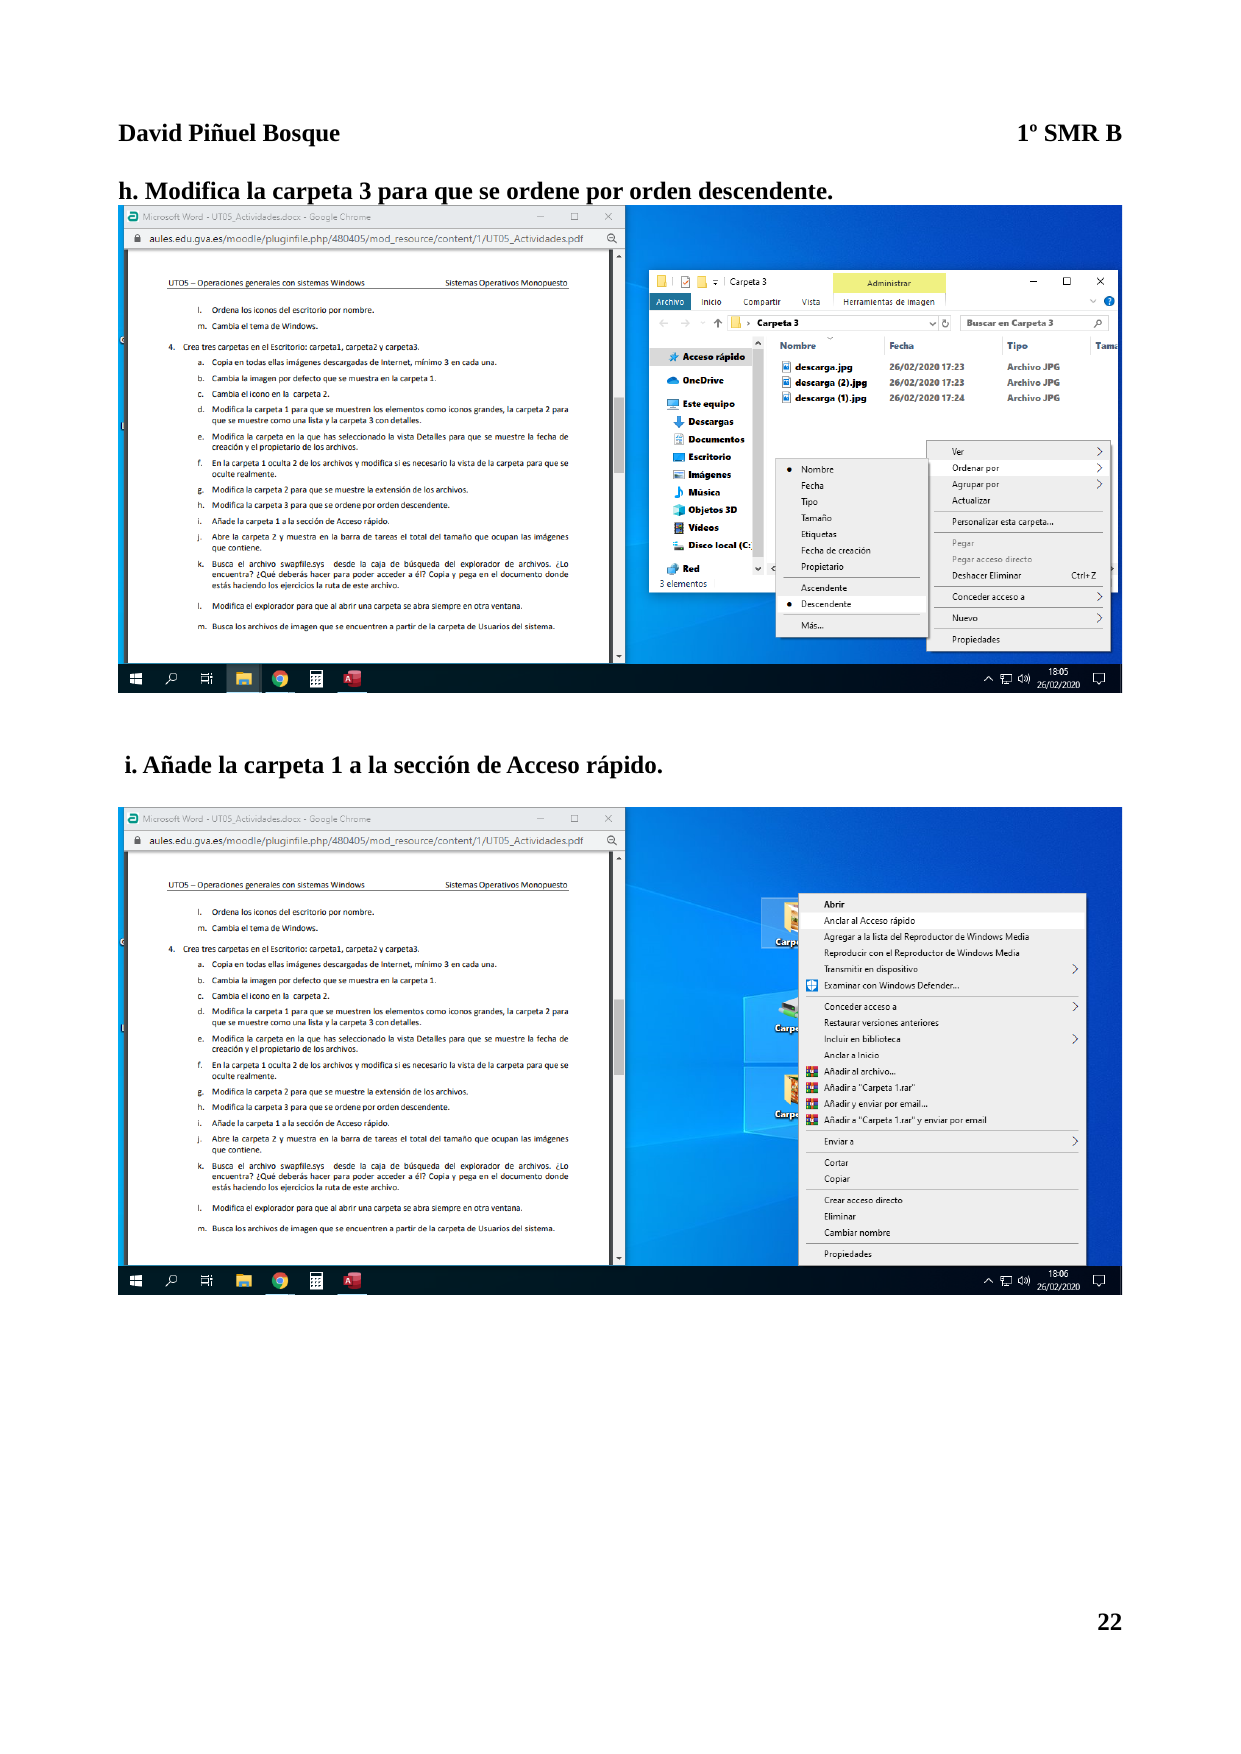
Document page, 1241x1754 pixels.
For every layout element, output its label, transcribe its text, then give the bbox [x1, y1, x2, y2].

text h. Modifica la carpeta 3 para que se ordene por orden descendente. [118, 176, 1122, 205]
picture [118, 807, 1123, 1295]
text i. Añade la carpeta 1 a la sección de Acceso rápido. [118, 750, 1122, 778]
picture [118, 205, 1123, 693]
